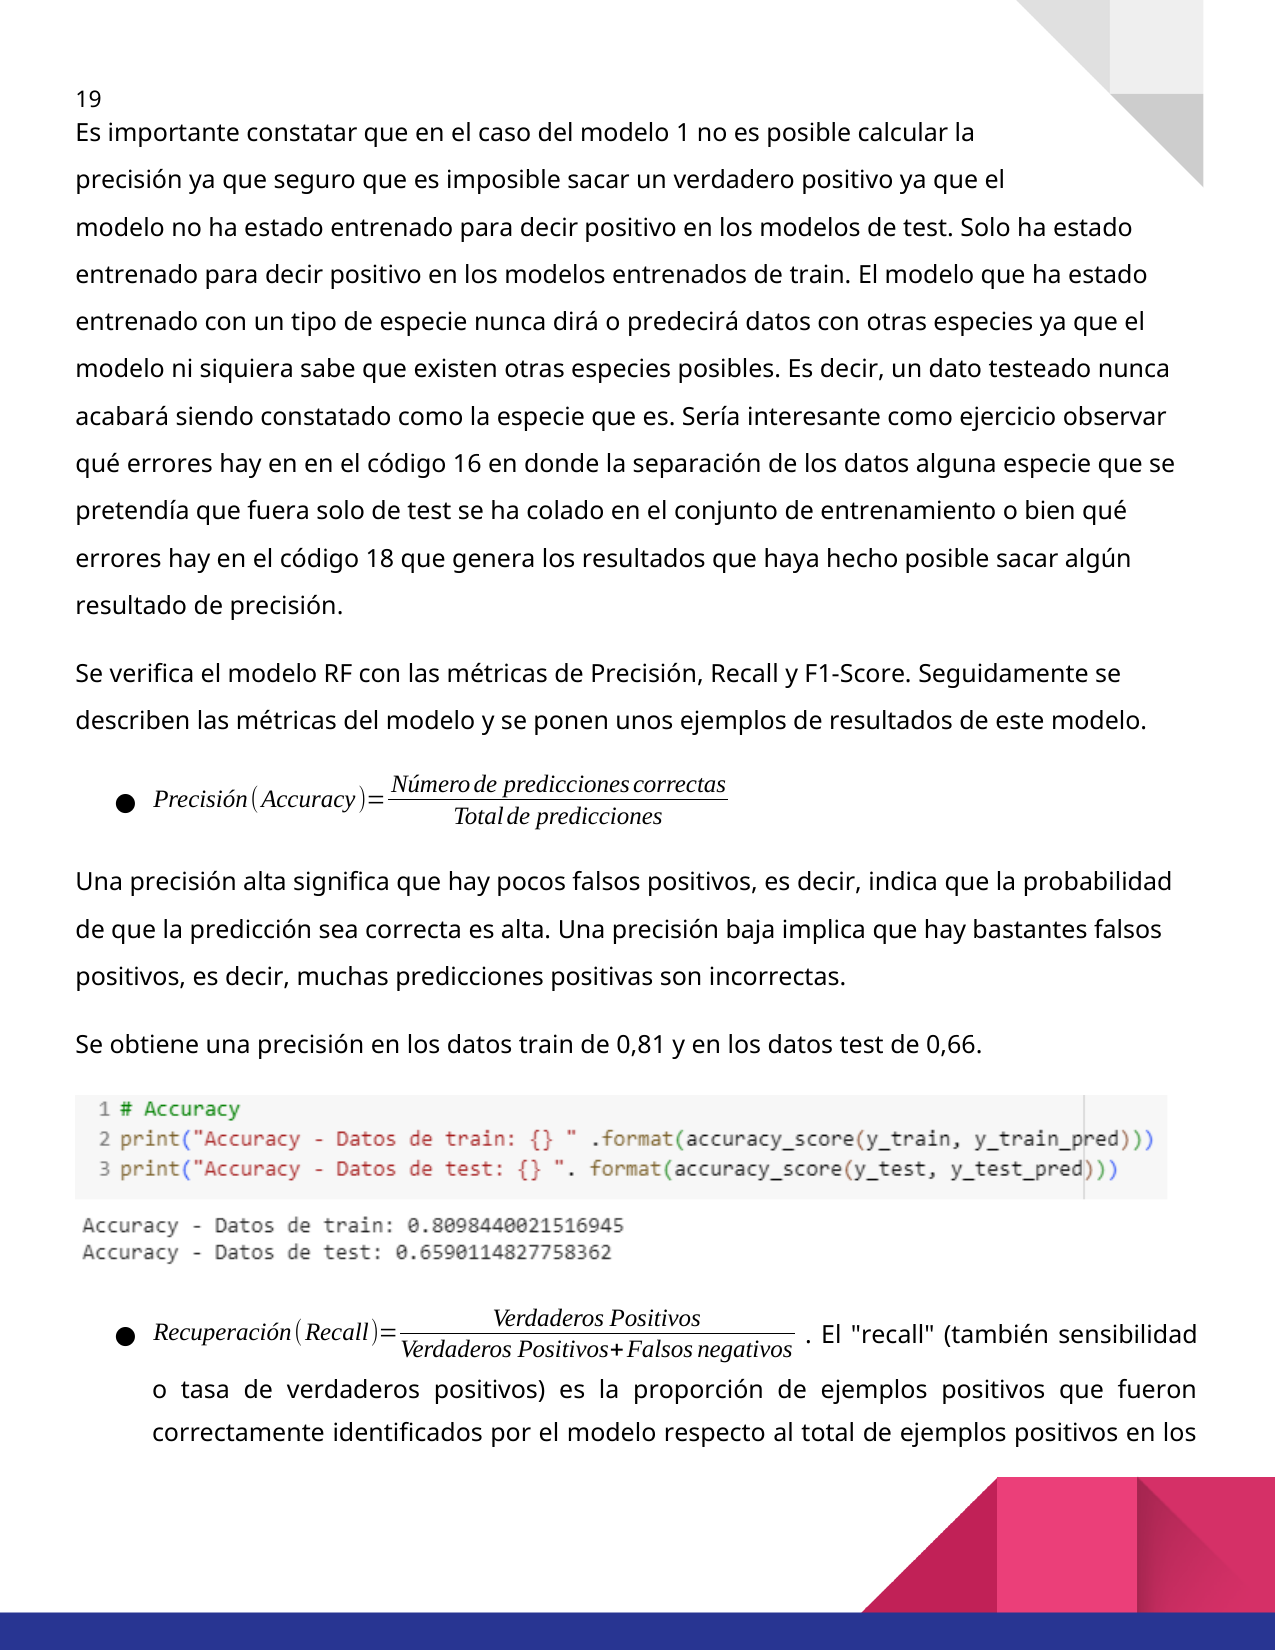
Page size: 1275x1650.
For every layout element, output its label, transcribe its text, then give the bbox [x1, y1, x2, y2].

picture [0, 1475, 1275, 1650]
picture [75, 1095, 1168, 1272]
picture [1015, 0, 1204, 188]
text Una precisión alta significa que hay pocos falsos positivos, es decir, indica que la probabilidad de que la predicción sea correcta es alta. Una precisión baja implica que hay bastantes falsos positivos, es decir, muchas predicciones positivas son incorrectas. [75, 864, 1198, 993]
text Se verifica el modelo RF con las métricas de Precisión, Recall y F1-Score. Seguidamente se describen las métricas del modelo y se ponen unos ejemplos de resultados de este modelo. [75, 656, 1198, 737]
text Es importante constatar que en el caso del modelo 1 no es posible calcular la precisión ya que seguro que es imposible sacar un verdadero positivo ya que el modelo no ha estado entrenado para decir positivo en los modelos de test. Solo ha estado entrenado para decir positivo en los modelos entrenados de train. El modelo que ha estado entrenado con un tipo de especie nunca dirá o predecirá datos con otras especies ya que el modelo ni siquiera sabe que existen otras especies posibles. Es decir, un dato testeado nunca acabará siendo constatado como la especie que es. Sería interesante como ejercicio observar qué errores hay en en el código 16 en donde la separación de los datos alguna especie que se pretendía que fuera solo de test se ha colado en el conjunto de entrenamiento o bien qué errores hay en el código 18 que genera los resultados que haya hecho posible sacar algún resultado de precisión. [75, 114, 1198, 622]
text Se obtiene una precisión en los datos train de 0,81 y en los datos test de 0,66. [75, 1027, 1198, 1061]
list . El "recall" (también sensibilidad o tasa de verdaderos positivos) es la proporción de ejemplos positivos que fueron correctamente identificados por el modelo respecto al total de ejemplos positivos en los datos de prueba. El “recall” es útil cuando el objetivo principal es identificar todos los casos positivos, incluso a costa de clasificar incorrectamente algunos ejemplos negativos como positivos. [114, 1304, 1198, 1448]
